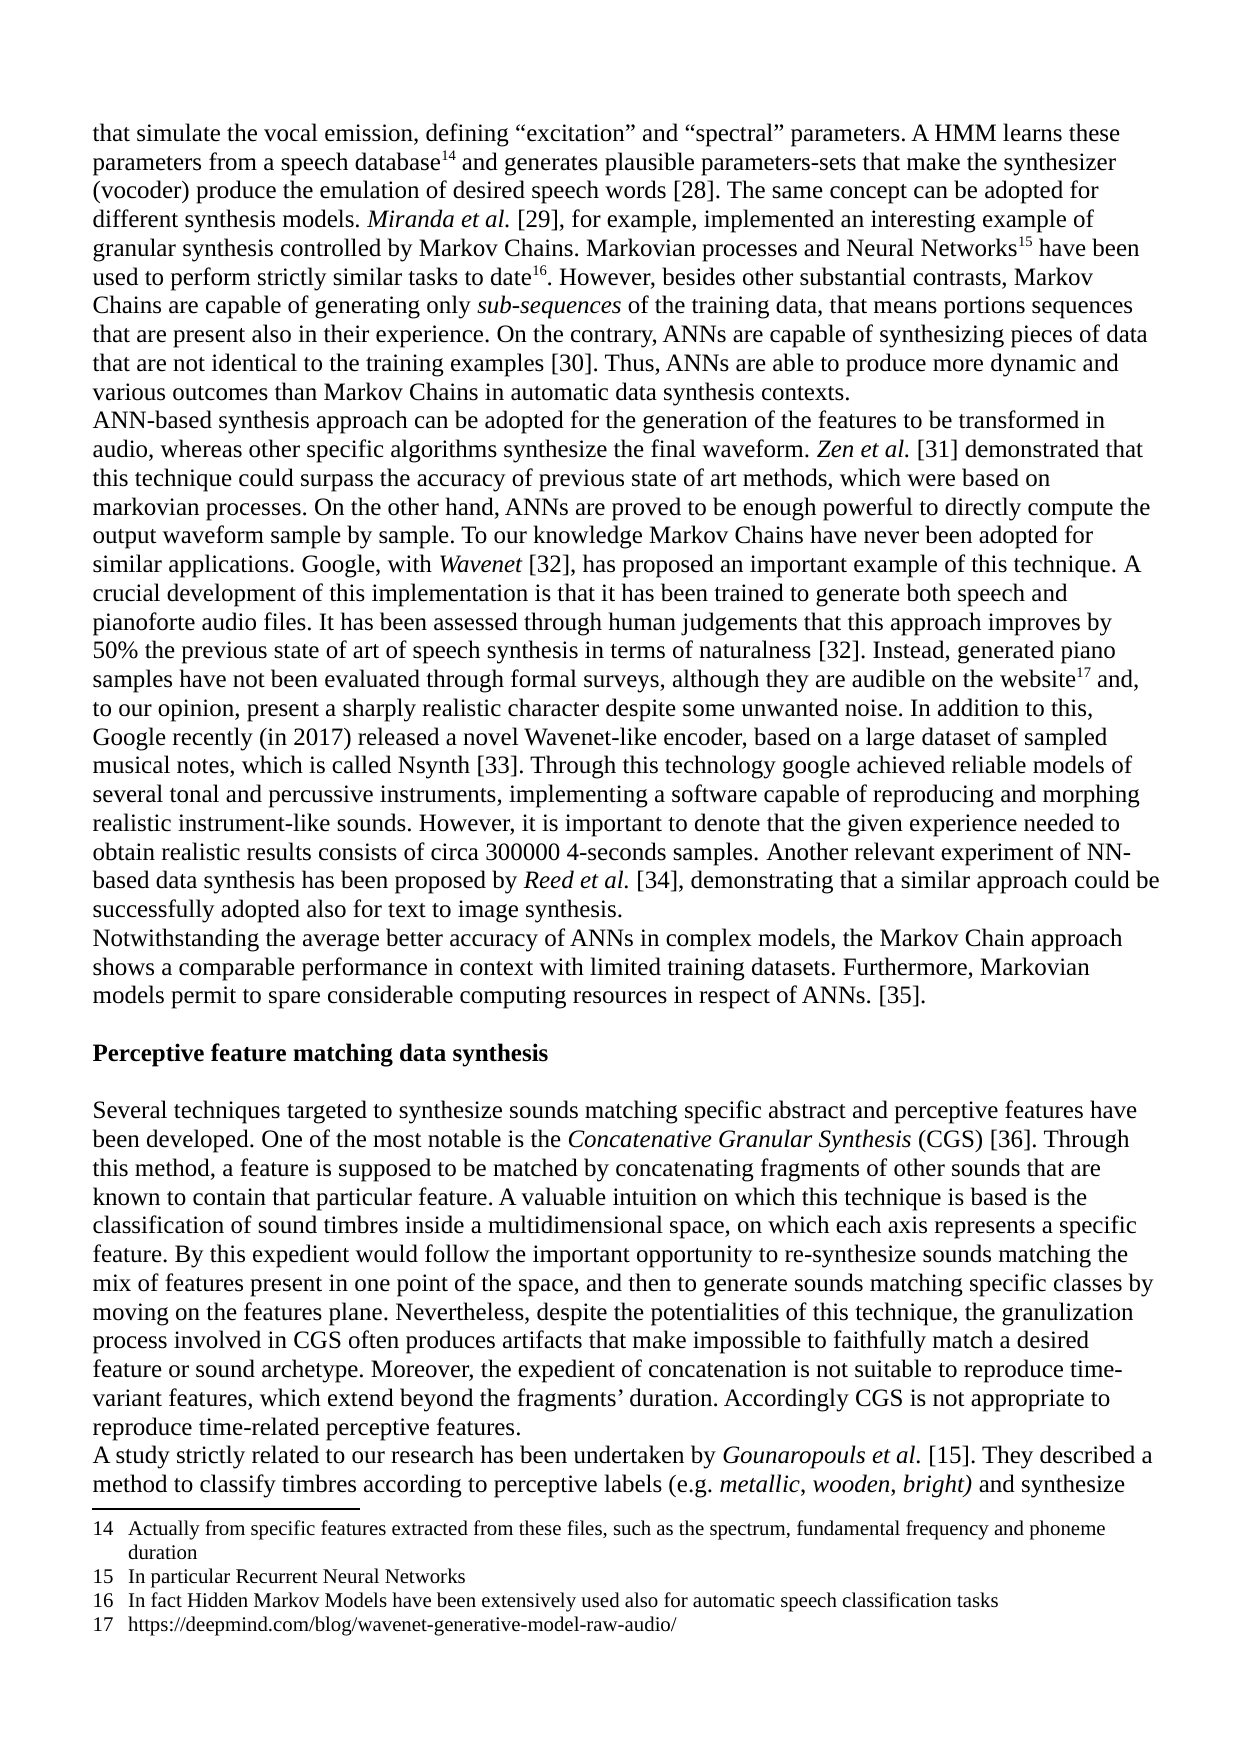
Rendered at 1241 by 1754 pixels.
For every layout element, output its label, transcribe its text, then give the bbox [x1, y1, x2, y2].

text https://deepmind.com/blog/wavenet-generative-model-raw-audio/ [92, 1612, 1160, 1636]
text Actually from specific features extracted from these files, such as the spectrum, fundamental frequency and phoneme duration [92, 1516, 1160, 1564]
text Notwithstanding the average better accuracy of ANNs in complex models, the Markov Chain approach shows a comparable performance in context with limited training datasets. Furthermore, Markovian models permit to spare considerable computing resources in respect of ANNs. [35]. [92, 923, 1160, 1009]
text In particular Recurrent Neural Networks [92, 1564, 1160, 1588]
text that simulate the vocal emission, defining “excitation” and “spectral” parameters. A HMM learns these parameters from a speech database and generates plausible parameters-sets that make the synthesizer (vocoder) produce the emulation of desired speech words [28]. The same concept can be adopted for different synthesis models. Miranda et al. [29], for example, implemented an interesting example of granular synthesis controlled by Markov Chains. Markovian processes and Neural Networks have been used to perform strictly similar tasks to date. However, besides other substantial contrasts, Markov Chains are capable of generating only sub-sequences of the training data, that means portions sequences that are present also in their experience. On the contrary, ANNs are capable of synthesizing pieces of data that are not identical to the training examples [30]. Thus, ANNs are able to produce more dynamic and various outcomes than Markov Chains in automatic data synthesis contexts. [92, 118, 1160, 406]
text A study strictly related to our research has been undertaken by Gounaropouls et al. [15]. They described a method to classify timbres according to perceptive labels (e.g. metallic, wooden, bright) and synthesize [92, 1441, 1160, 1498]
text In fact Hidden Markov Models have been extensively used also for automatic speech classification tasks [92, 1588, 1160, 1612]
text ANN-based synthesis approach can be adopted for the generation of the features to be transformed in audio, whereas other specific algorithms synthesize the final waveform. Zen et al. [31] demonstrated that this technique could surpass the accuracy of previous state of art methods, which were based on markovian processes. On the other hand, ANNs are proved to be enough powerful to directly compute the output waveform sample by sample. To our knowledge Markov Chains have never been adopted for similar applications. Google, with Wavenet [32], has proposed an important example of this technique. A crucial development of this implementation is that it has been trained to generate both speech and pianoforte audio files. It has been assessed through human judgements that this approach improves by 50% the previous state of art of speech synthesis in terms of naturalness [32]. Instead, generated piano samples have not been evaluated through formal surveys, although they are audible on the website and, to our opinion, present a sharply realistic character despite some unwanted noise. In addition to this, Google recently (in 2017) released a novel Wavenet-like encoder, based on a large dataset of sampled musical notes, which is called Nsynth [33]. Through this technology google achieved reliable models of several tonal and percussive instruments, implementing a software capable of reproducing and morphing realistic instrument-like sounds. However, it is important to denote that the given experience needed to obtain realistic results consists of circa 300000 4-seconds samples. Another relevant experiment of NN-based data synthesis has been proposed by Reed et al. [34], demonstrating that a similar approach could be successfully adopted also for text to image synthesis. [92, 406, 1160, 923]
text Perceptive feature matching data synthesis [92, 1038, 1160, 1067]
text Several techniques targeted to synthesize sounds matching specific abstract and perceptive features have been developed. One of the most notable is the Concatenative Granular Synthesis (CGS) [36]. Through this method, a feature is supposed to be matched by concatenating fragments of other sounds that are known to contain that particular feature. A valuable intuition on which this technique is based is the classification of sound timbres inside a multidimensional space, on which each axis represents a specific feature. By this expedient would follow the important opportunity to re-synthesize sounds matching the mix of features present in one point of the space, and then to generate sounds matching specific classes by moving on the features plane. Nevertheless, despite the potentialities of this technique, the granulization process involved in CGS often produces artifacts that make impossible to faithfully match a desired feature or sound archetype. Moreover, the expedient of concatenation is not suitable to reproduce time-variant features, which extend beyond the fragments’ duration. Accordingly CGS is not appropriate to reproduce time-related perceptive features. [92, 1096, 1160, 1441]
